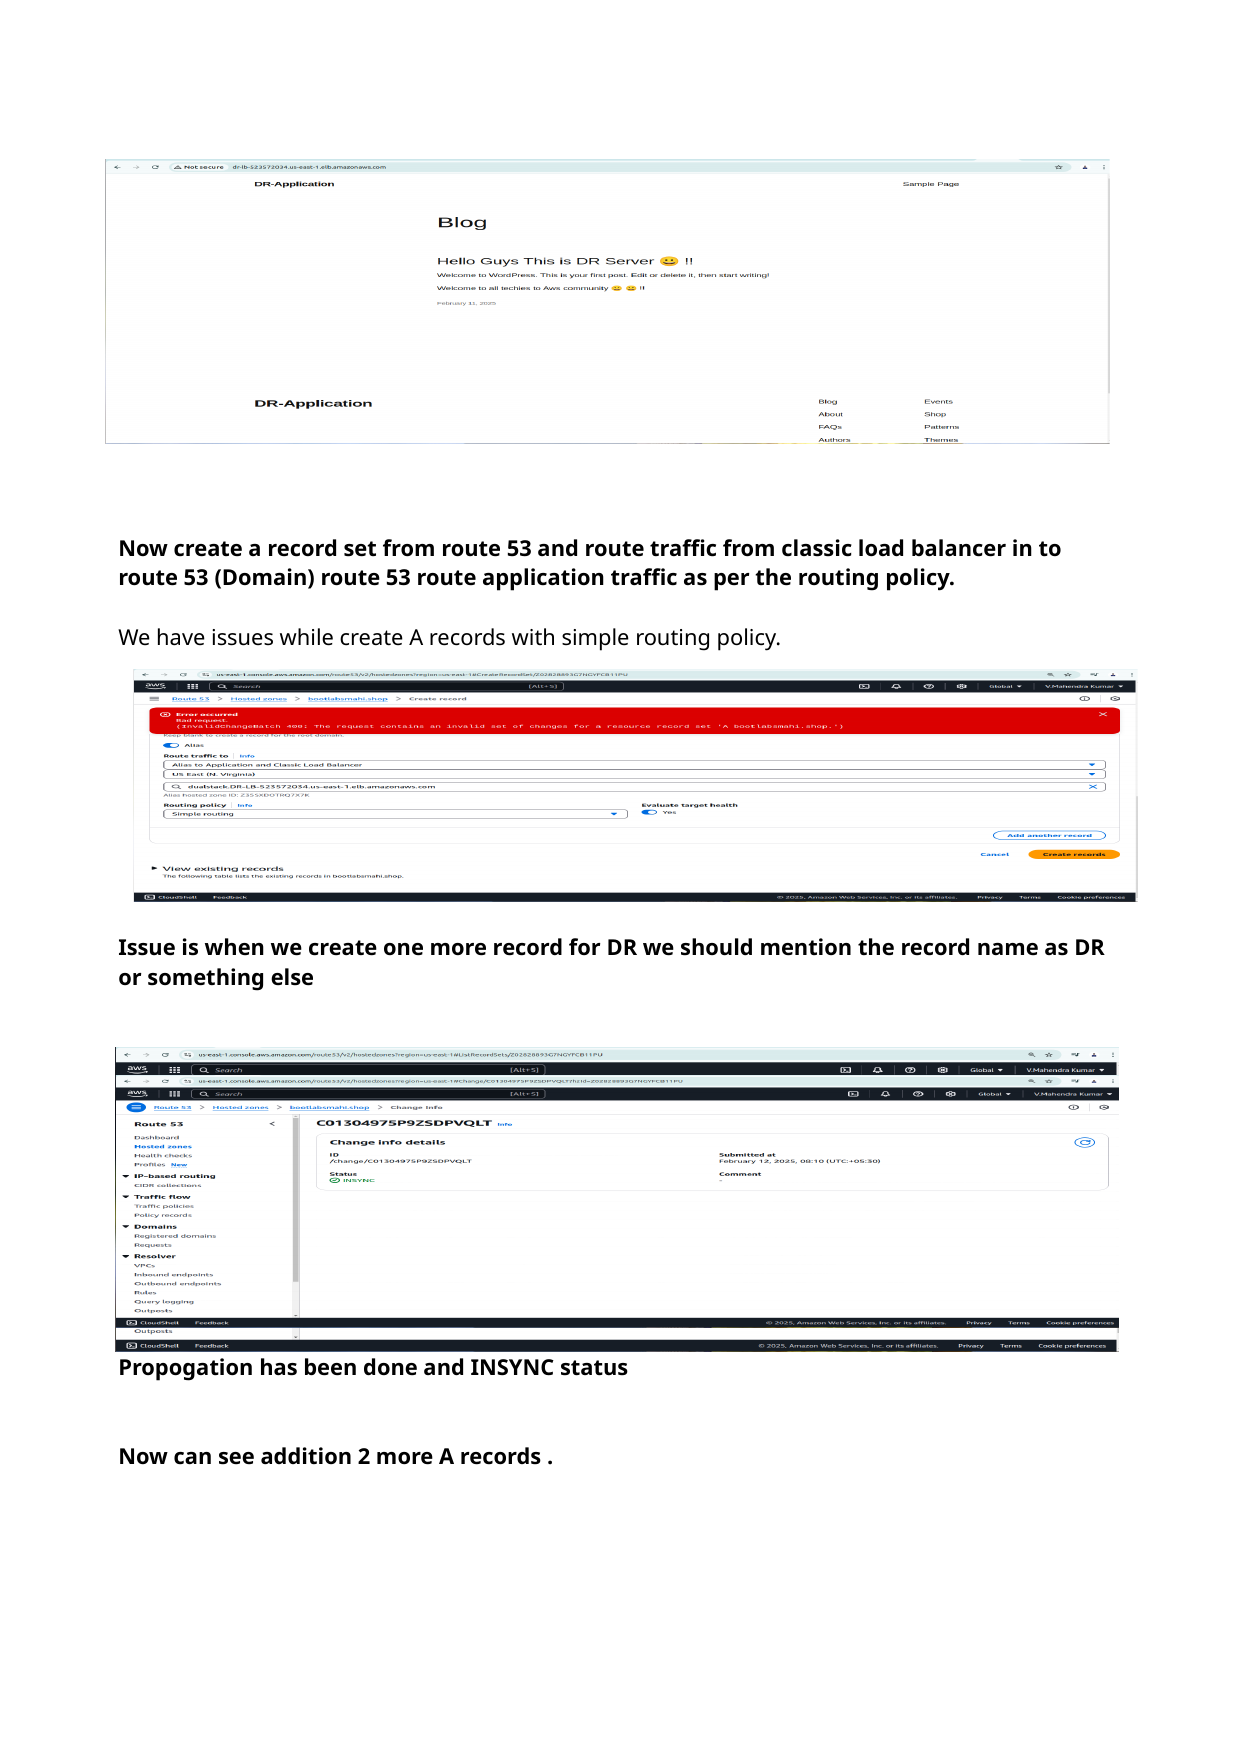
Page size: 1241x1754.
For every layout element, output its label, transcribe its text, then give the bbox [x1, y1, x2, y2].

text We have issues while create A records with simple routing policy. [118, 622, 1122, 652]
text Issue is when we create one more record for DR we should mention the record name as DR or something else [118, 652, 1122, 1020]
picture [105, 159, 1110, 444]
picture [115, 1047, 1119, 1352]
text Propogation has been done and INSYNC status Now can see addition 2 more A records . [118, 1020, 1122, 1471]
text Now create a record set from route 53 and route traffic from classic load balancer in to route 53 (Domain) route 53 route application traffic as per the routing policy. [118, 533, 1122, 592]
picture [133, 669, 1138, 902]
